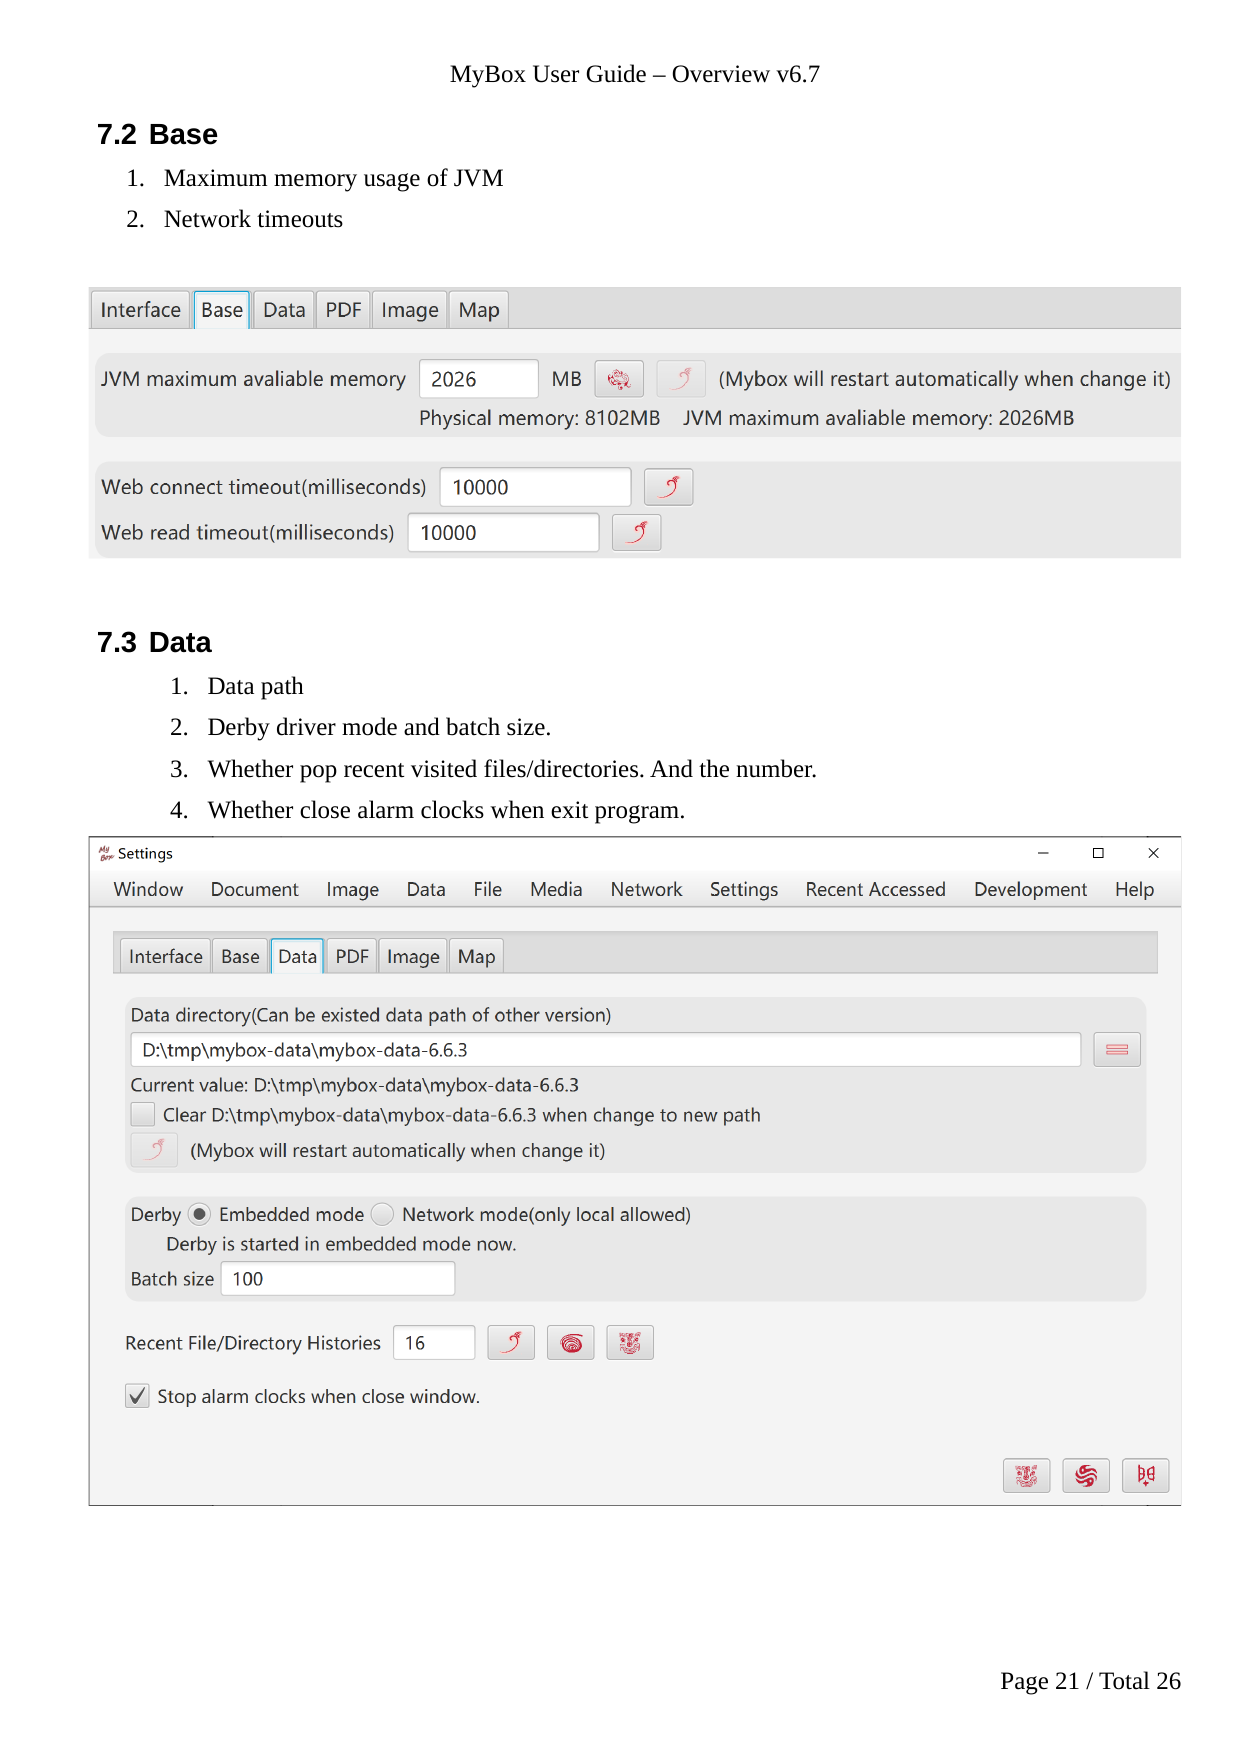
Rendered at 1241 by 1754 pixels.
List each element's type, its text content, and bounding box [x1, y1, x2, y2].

list Derby driver mode and batch size. [170, 712, 1181, 741]
subtitle Base [88, 117, 1181, 151]
picture [88, 836, 1182, 1506]
list Whether close alarm clocks when exit program. [170, 795, 1181, 824]
subtitle Data [88, 625, 1181, 659]
list Data path [170, 671, 1181, 700]
list Network timeouts [126, 204, 1181, 233]
list Maximum memory usage of JVM [126, 163, 1181, 192]
list Whether pop recent visited files/directories. And the number. [170, 754, 1181, 782]
picture [88, 287, 1182, 559]
